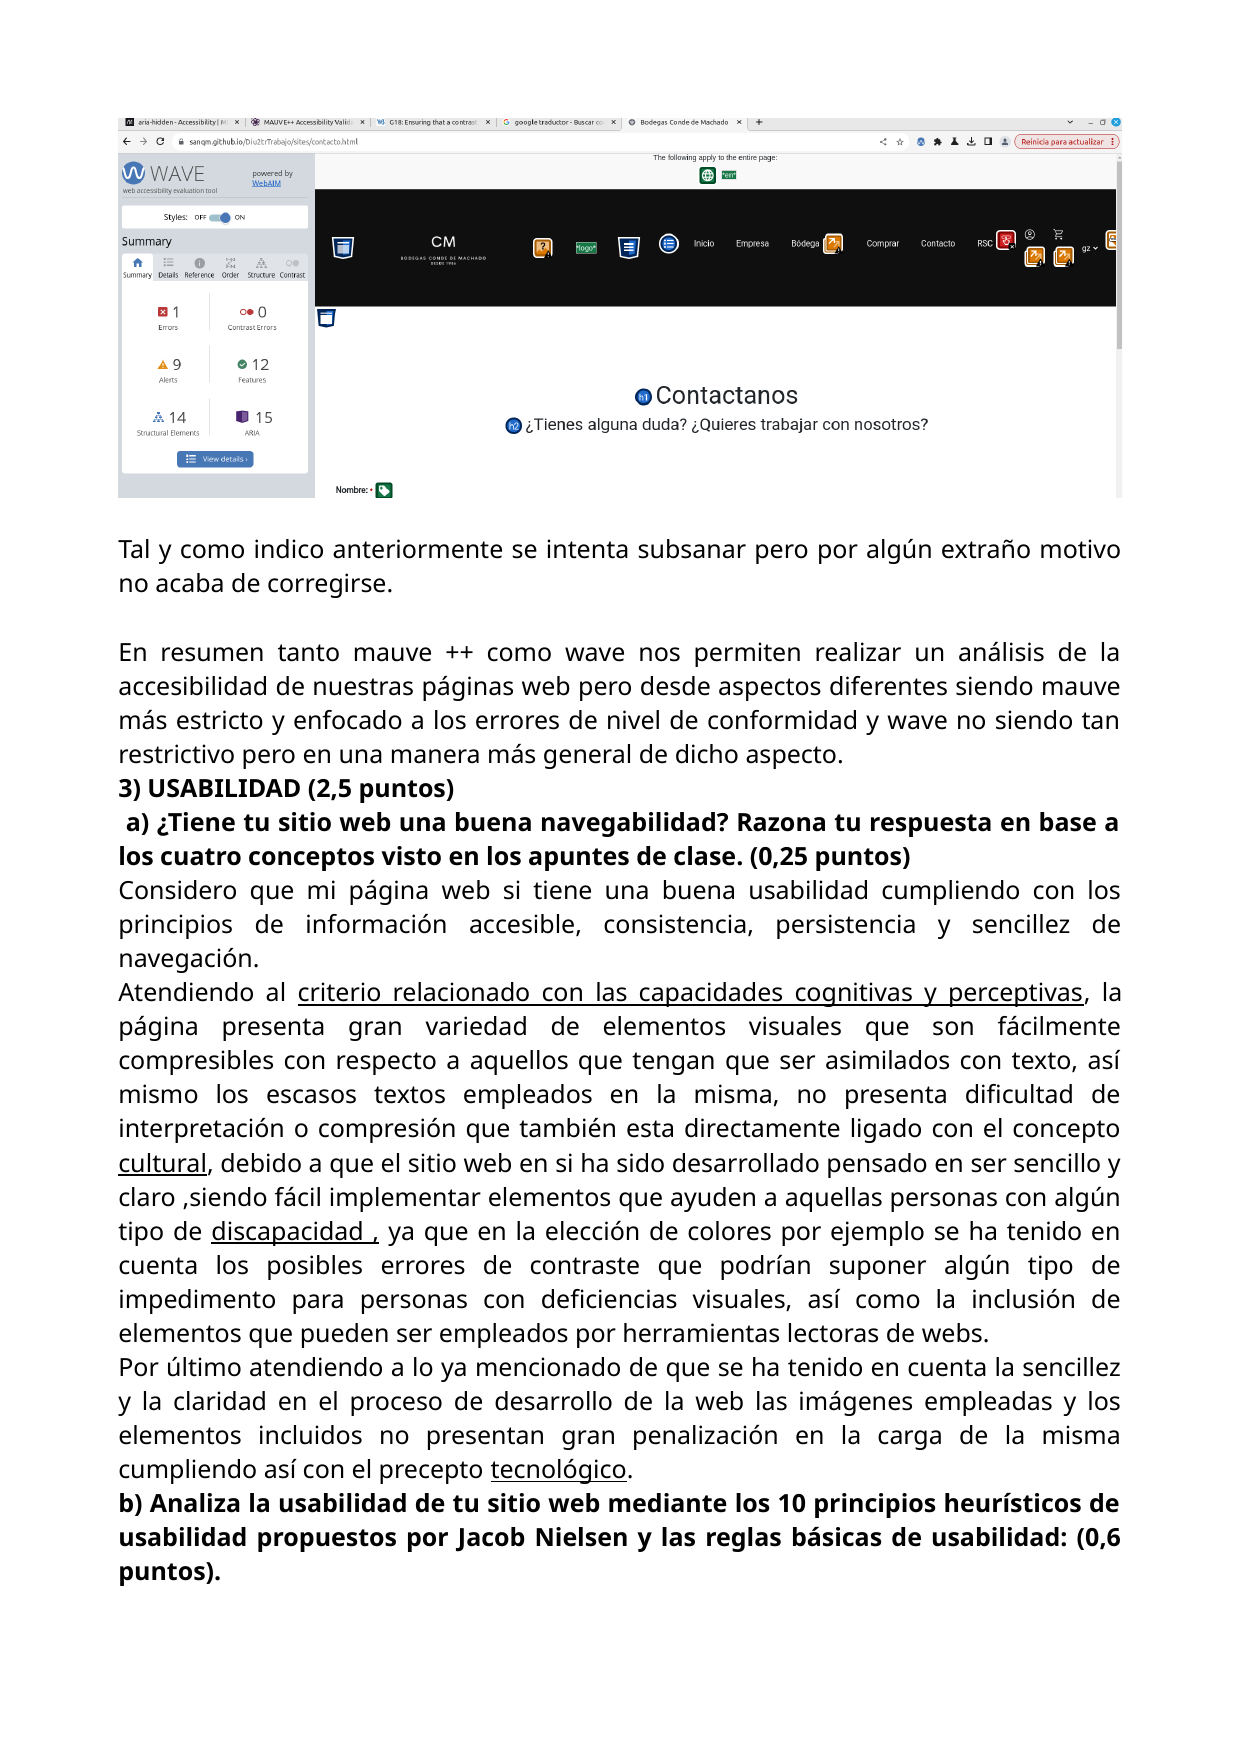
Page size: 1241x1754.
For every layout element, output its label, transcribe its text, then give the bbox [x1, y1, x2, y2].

picture [118, 118, 1123, 498]
text En resumen tanto mauve ++ como wave nos permiten realizar un análisis de la accesibilidad de nuestras páginas web pero desde aspectos diferentes siendo mauve más estricto y enfocado a los errores de nivel de conformidad y wave no siendo tan restrictivo pero en una manera más general de dicho aspecto. [118, 634, 1122, 771]
text 3) USABILIDAD (2,5 puntos) [118, 771, 1122, 804]
text Por último atendiendo a lo ya mencionado de que se ha tenido en cuenta la sencillez y la claridad en el proceso de desarrollo de la web las imágenes empleadas y los elementos incluidos no presentan gran penalización en la carga de la misma cumpliendo así con el precepto tecnológico. [118, 1349, 1122, 1486]
text Tal y como indico anteriormente se intenta subsanar pero por algún extraño motivo no acaba de corregirse. [118, 532, 1122, 600]
text Atendiendo al criterio relacionado con las capacidades cognitivas y perceptivas, la página presenta gran variedad de elementos visuales que son fácilmente compresibles con respecto a aquellos que tengan que ser asimilados con texto, así mismo los escasos textos empleados en la misma, no presenta dificultad de interpretación o compresión que también esta directamente ligado con el concepto cultural, debido a que el sitio web en si ha sido desarrollado pensado en ser sencillo y claro ,siendo fácil implementar elementos que ayuden a aquellas personas con algún tipo de discapacidad , ya que en la elección de colores por ejemplo se ha tenido en cuenta los posibles errores de contraste que podrían suponer algún tipo de impedimento para personas con deficiencias visuales, así como la inclusión de elementos que pueden ser empleados por herramientas lectoras de webs. [118, 975, 1122, 1349]
text a) ¿Tiene tu sitio web una buena navegabilidad? Razona tu respuesta en base a los cuatro conceptos visto en los apuntes de clase. (0,25 puntos) [118, 804, 1122, 873]
text b) Analiza la usabilidad de tu sitio web mediante los 10 principios heurísticos de usabilidad propuestos por Jacob Nielsen y las reglas básicas de usabilidad: (0,6 puntos). [118, 1486, 1122, 1588]
text Considero que mi página web si tiene una buena usabilidad cumpliendo con los principios de información accesible, consistencia, persistencia y sencillez de navegación. [118, 873, 1122, 975]
